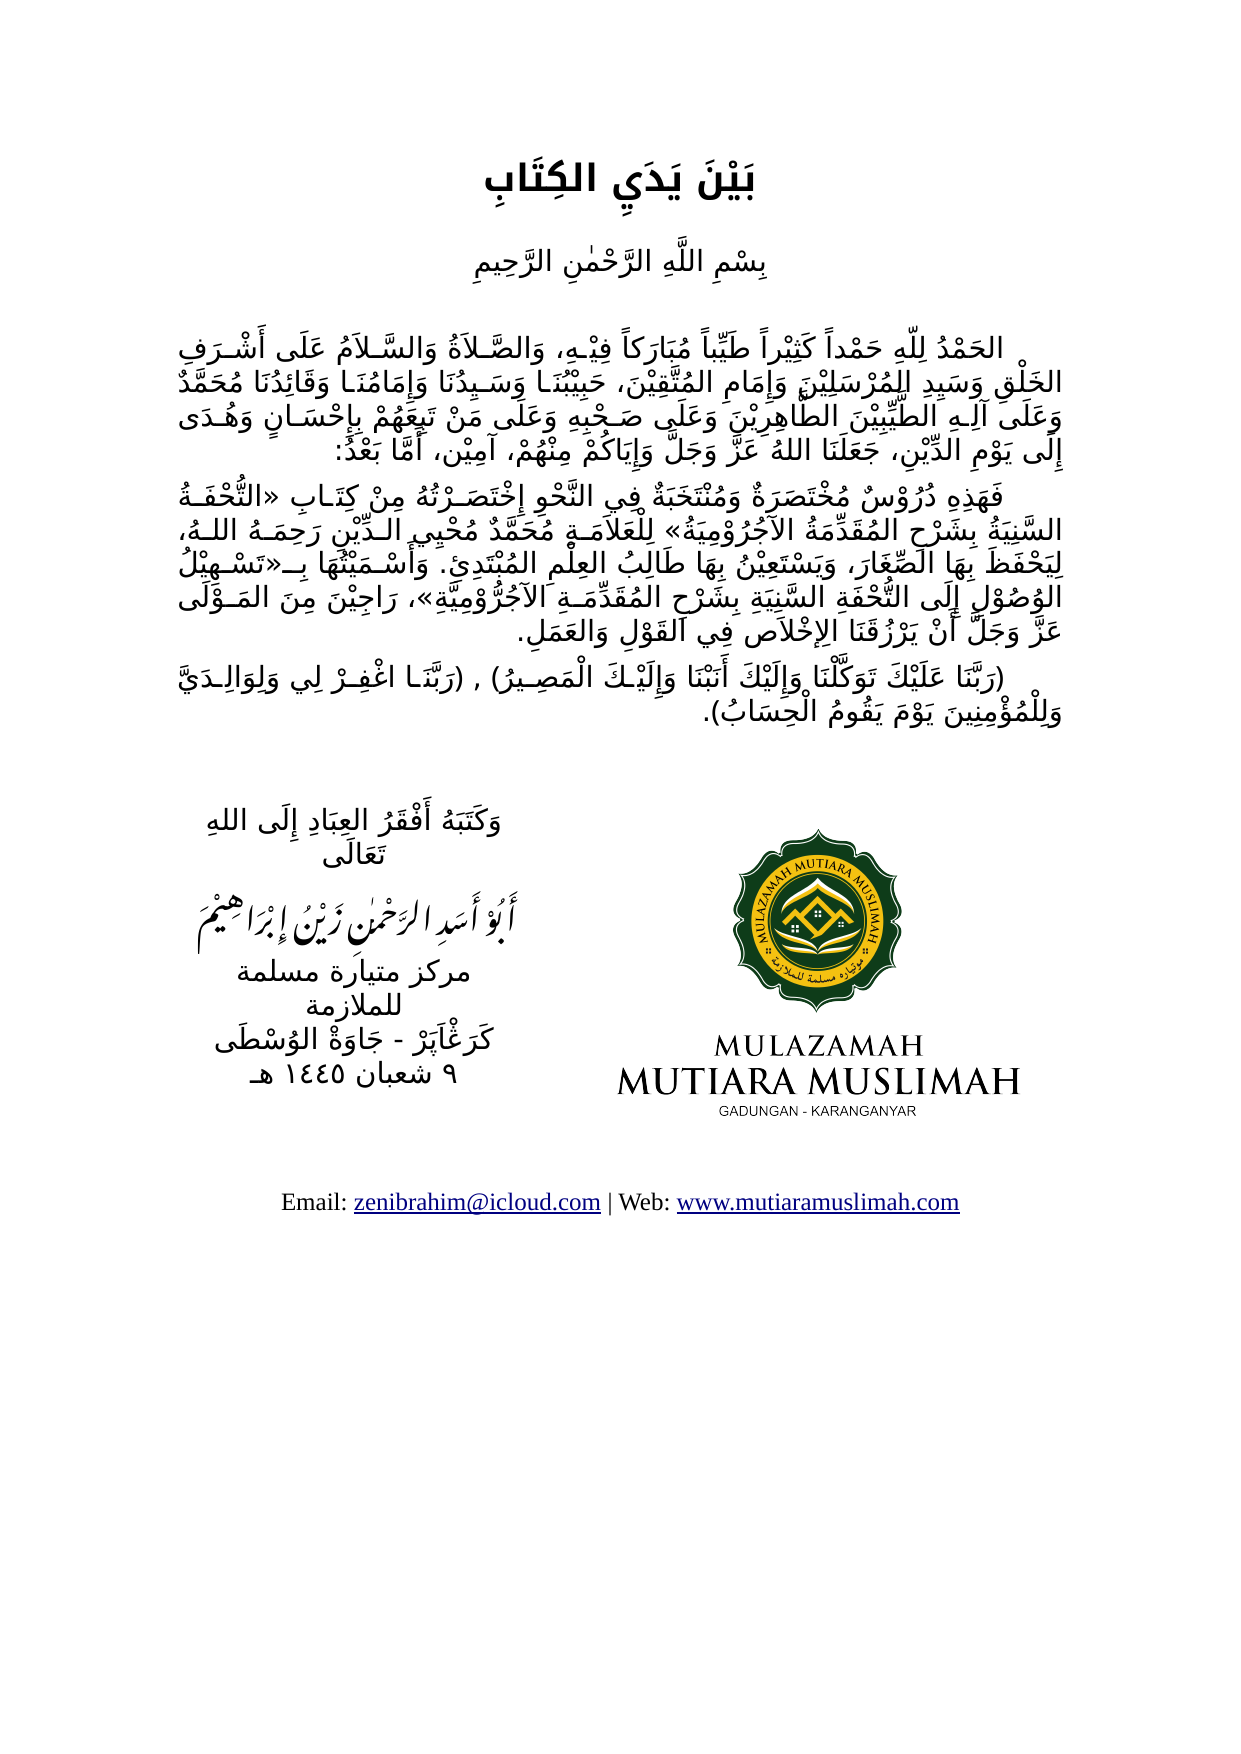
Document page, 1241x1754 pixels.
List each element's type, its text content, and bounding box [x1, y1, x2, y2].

subtitle بَيْنَ يَدَيِ الكِتَابِ [177, 143, 1063, 214]
text Email: zenibrahim@icloud.com | Web: www.mutiaramuslimah.com [177, 1187, 1063, 1216]
text الحَمْدُ لِلّهِ حَمْداً كَثِيْراً طَيِّباً مُبَارَكاً فِيْهِ، وَالصَّلاَةُ وَالسَّلاَمُ عَلَى أَشْرَفِ الخَلْقِ وَسَيِدِ المُرْسَلِيْنَ وَإِمَامِ المُتَّقِيْنَ، حَبِيْبُنَا وَسَيِدُنَا وَإِمَامُنَا وَقَائِدُنَا مُحَمَّدٌ وَعَلَى آلِهِ الطَّيِّبِيْنَ الطَّاهِرِيْنَ وَعَلَى صَحْبِهِ وَعَلَى مَنْ تَبِعَهُمْ بِإِحْسَانٍ وَهُدَى إِلَى يَوْمِ الدِّيْنِ، جَعَلَنَا اللهُ عَزَّ وَجَلَّ وَإِيَاكُمْ مِنْهُمْ، آمِيْن، أَمَّا بَعْدُ: [177, 331, 1063, 467]
text فَهَذِهِ دُرُوْسٌ مُخْتَصَرَةٌ وَمُنْتَخَبَةٌ فِي النَّحْوِ إِخْتَصَرْتُهُ مِنْ كِتَابِ «التُّحْفَةُ السَّنِيَةُ بِشَرْحِ المُقَدِّمَةُ الآجُرُوْمِيَةُ» لِلْعَلاَمَةِ مُحَمَّدٌ مُحْيِي الدِّيْنِ رَحِمَهُ اللهُ، لِيَحْفَظَ بِهَا الصِّغَارَ، وَيَسْتَعِيْنُ بِهَا طَالِبُ العِلْمِ المُبْتَدِئِ. وَأَسْمَيْتُهَا بِـ«تَسْهِيْلُ الوُصُوْلِ إِلَى التُّحْفَةِ السَّنِيَةِ بِشَرْحِ المُقَدِّمَةِ الآجُرُّوْمِيَّةِ»، رَاجِيْنَ مِنَ المَوْلَى عَزَّ وَجَلَّ أَنْ يَرْزُقَنَا الِإخْلاَص فِي القَوْلِ وَالعَمَلِ. [177, 479, 1063, 649]
text ﴿رَبَّنَا عَلَيْكَ تَوَكَّلْنَا وَإِلَيْكَ أَنَبْنَا وَإِلَيْكَ الْمَصِيرُ﴾ , ﴿رَبَّنَا اغْفِرْ لِي وَلِوَالِدَيَّ وَلِلْمُؤْمِنِينَ يَوْمَ يَقُومُ الْحِسَابُ﴾. [177, 661, 1063, 728]
picture [616, 829, 1021, 1116]
text بِسْمِ اللَّهِ الرَّحْمٰنِ الرَّحِيمِ [177, 245, 1063, 279]
